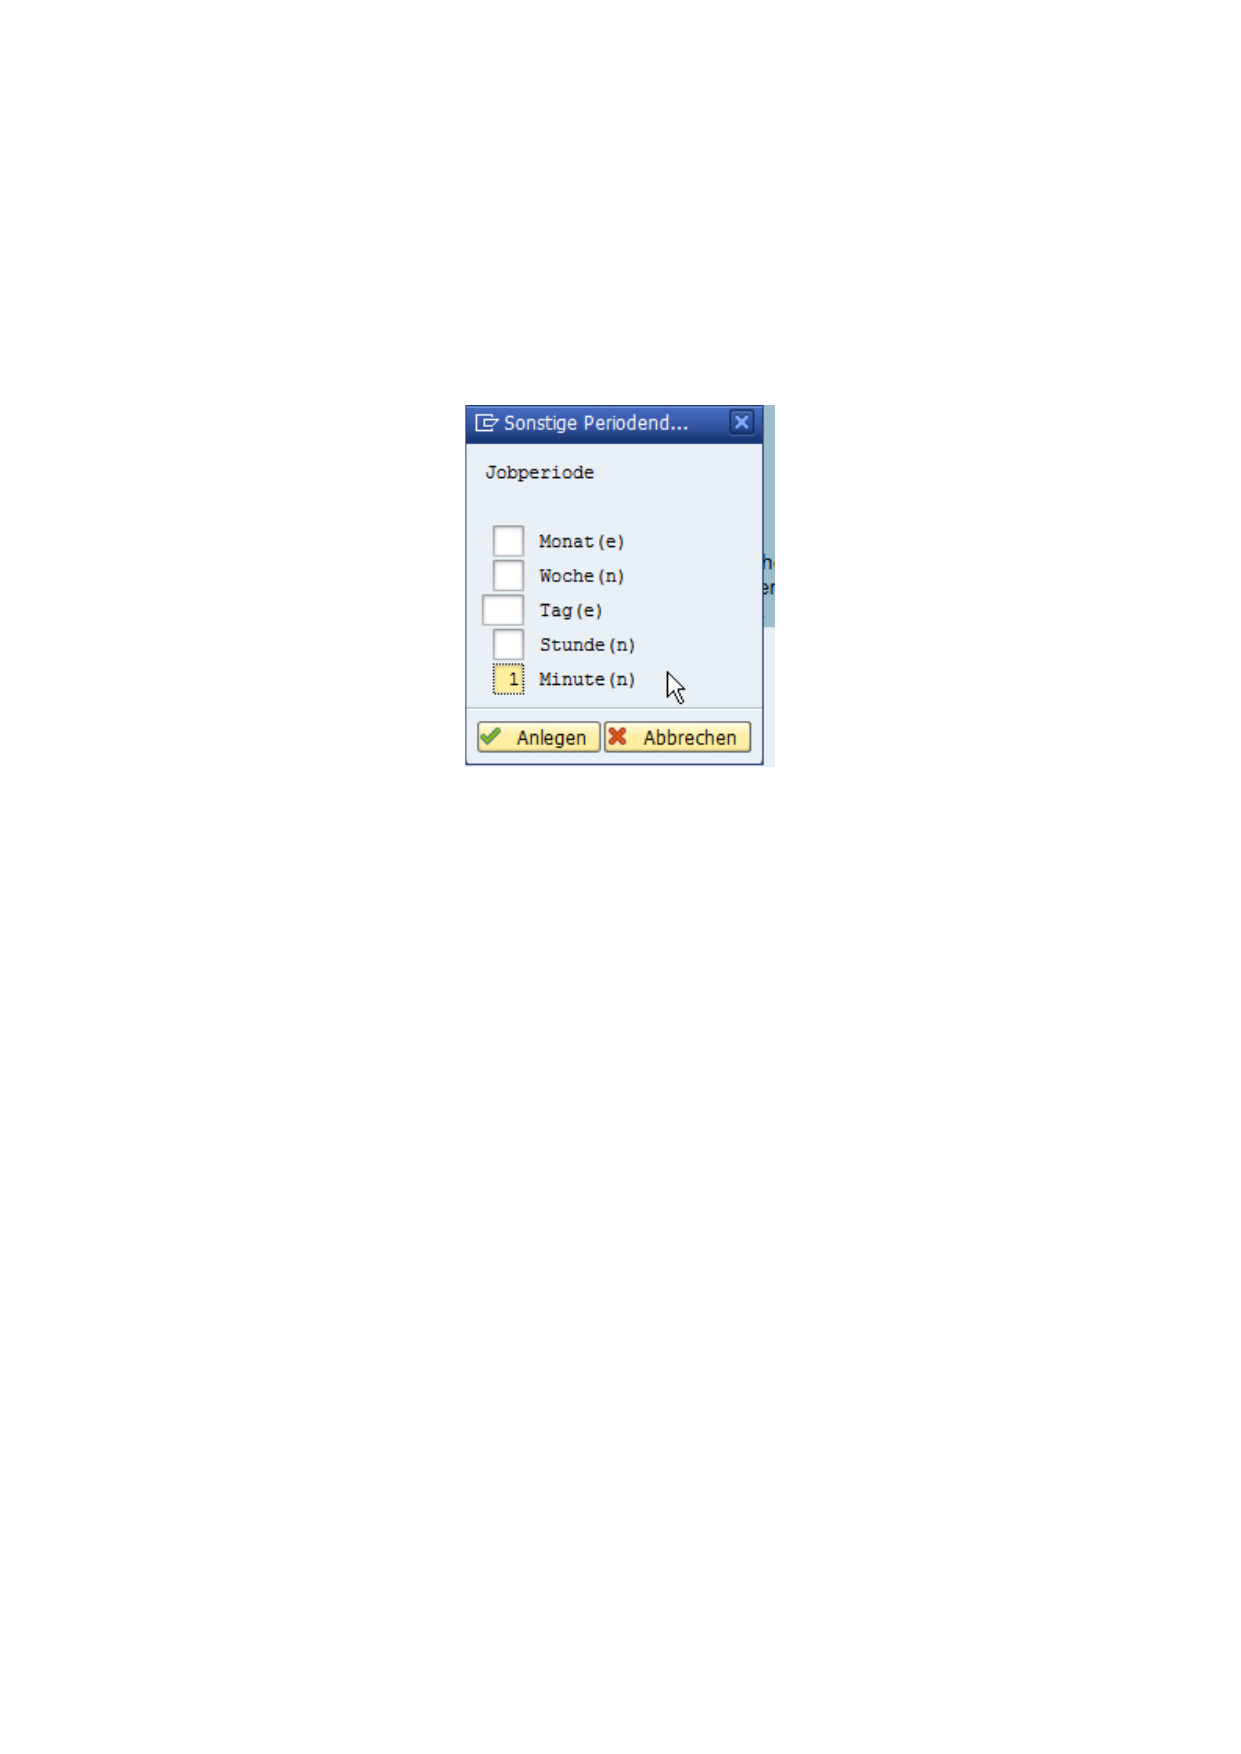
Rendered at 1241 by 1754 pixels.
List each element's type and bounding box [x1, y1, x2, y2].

picture [465, 405, 775, 767]
